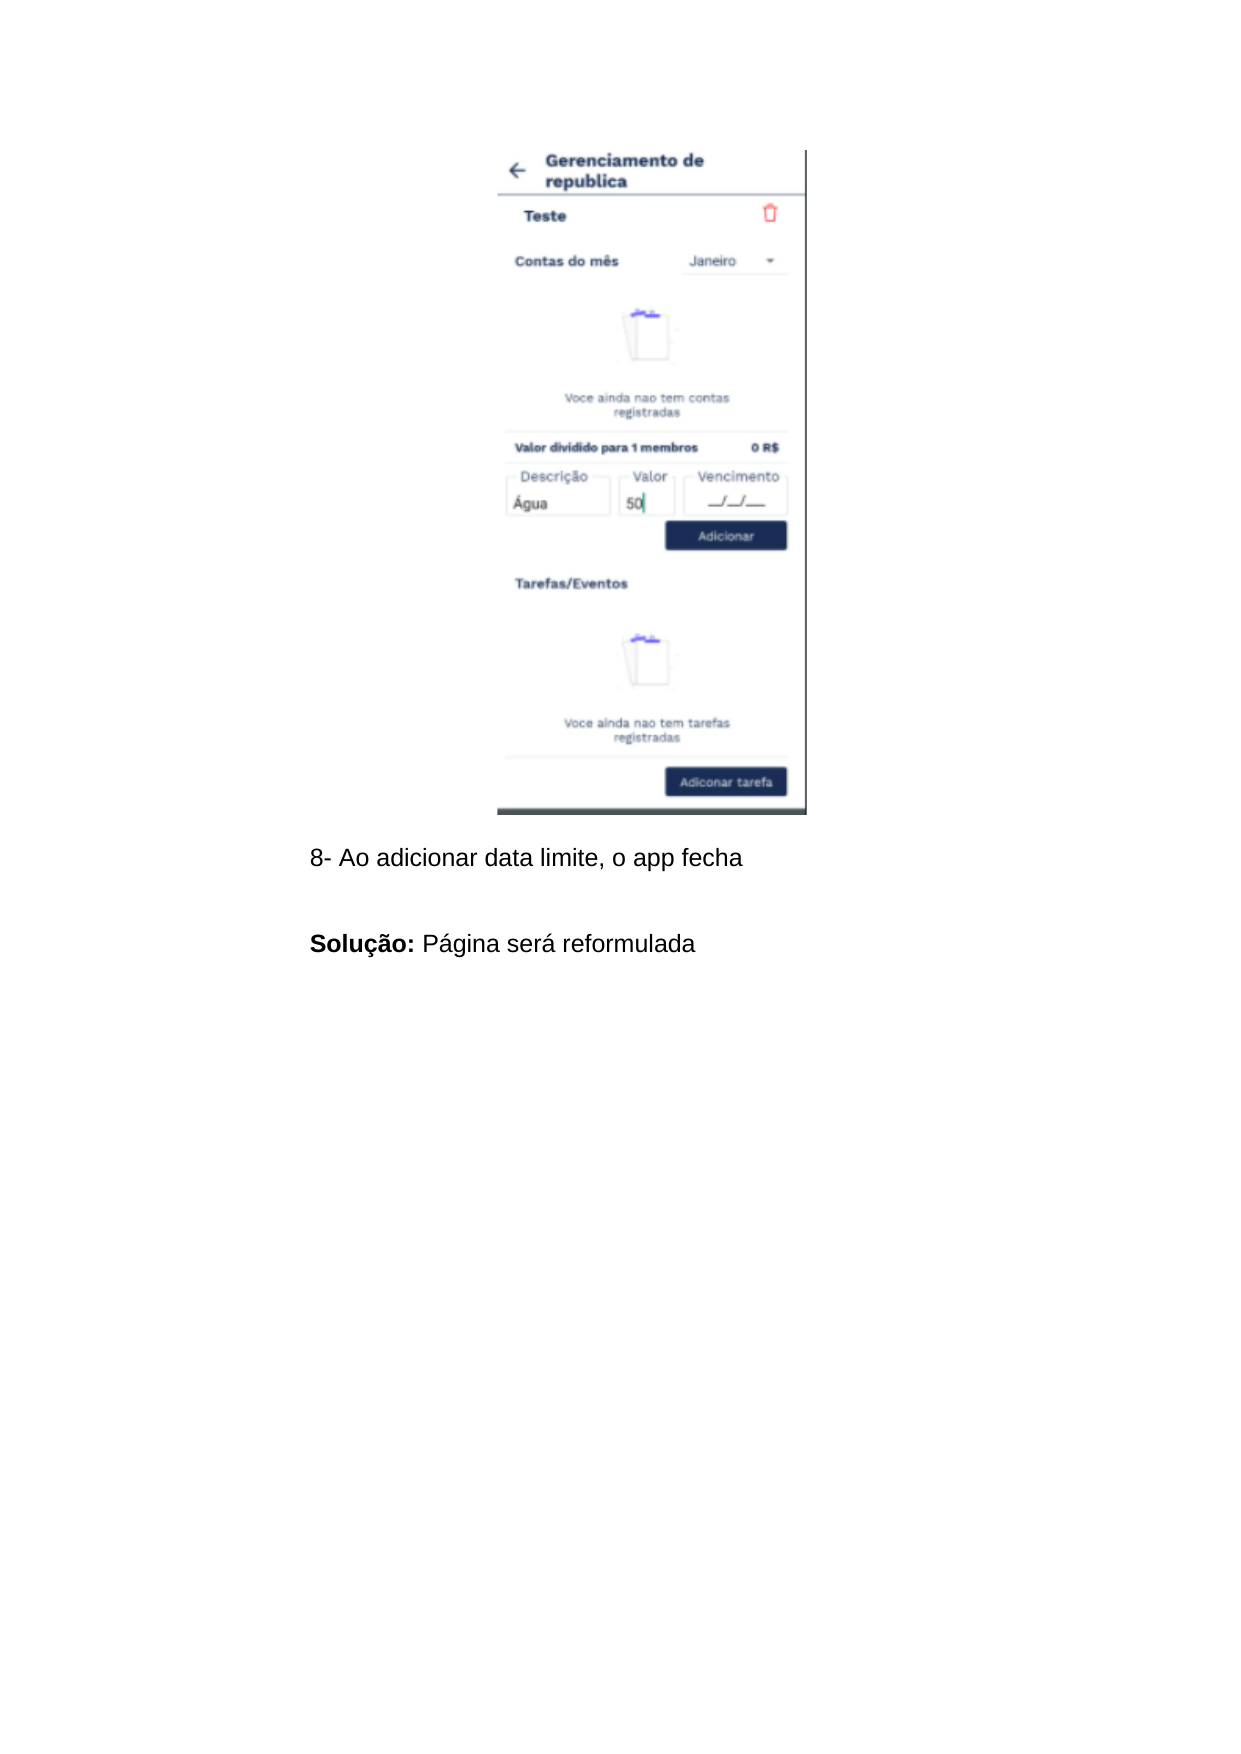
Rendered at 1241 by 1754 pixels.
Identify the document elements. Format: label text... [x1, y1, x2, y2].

text 8- Ao adicionar data limite, o app fecha [233, 843, 1090, 872]
text Solução: Página será reformulada [233, 929, 1090, 958]
picture [497, 150, 807, 815]
